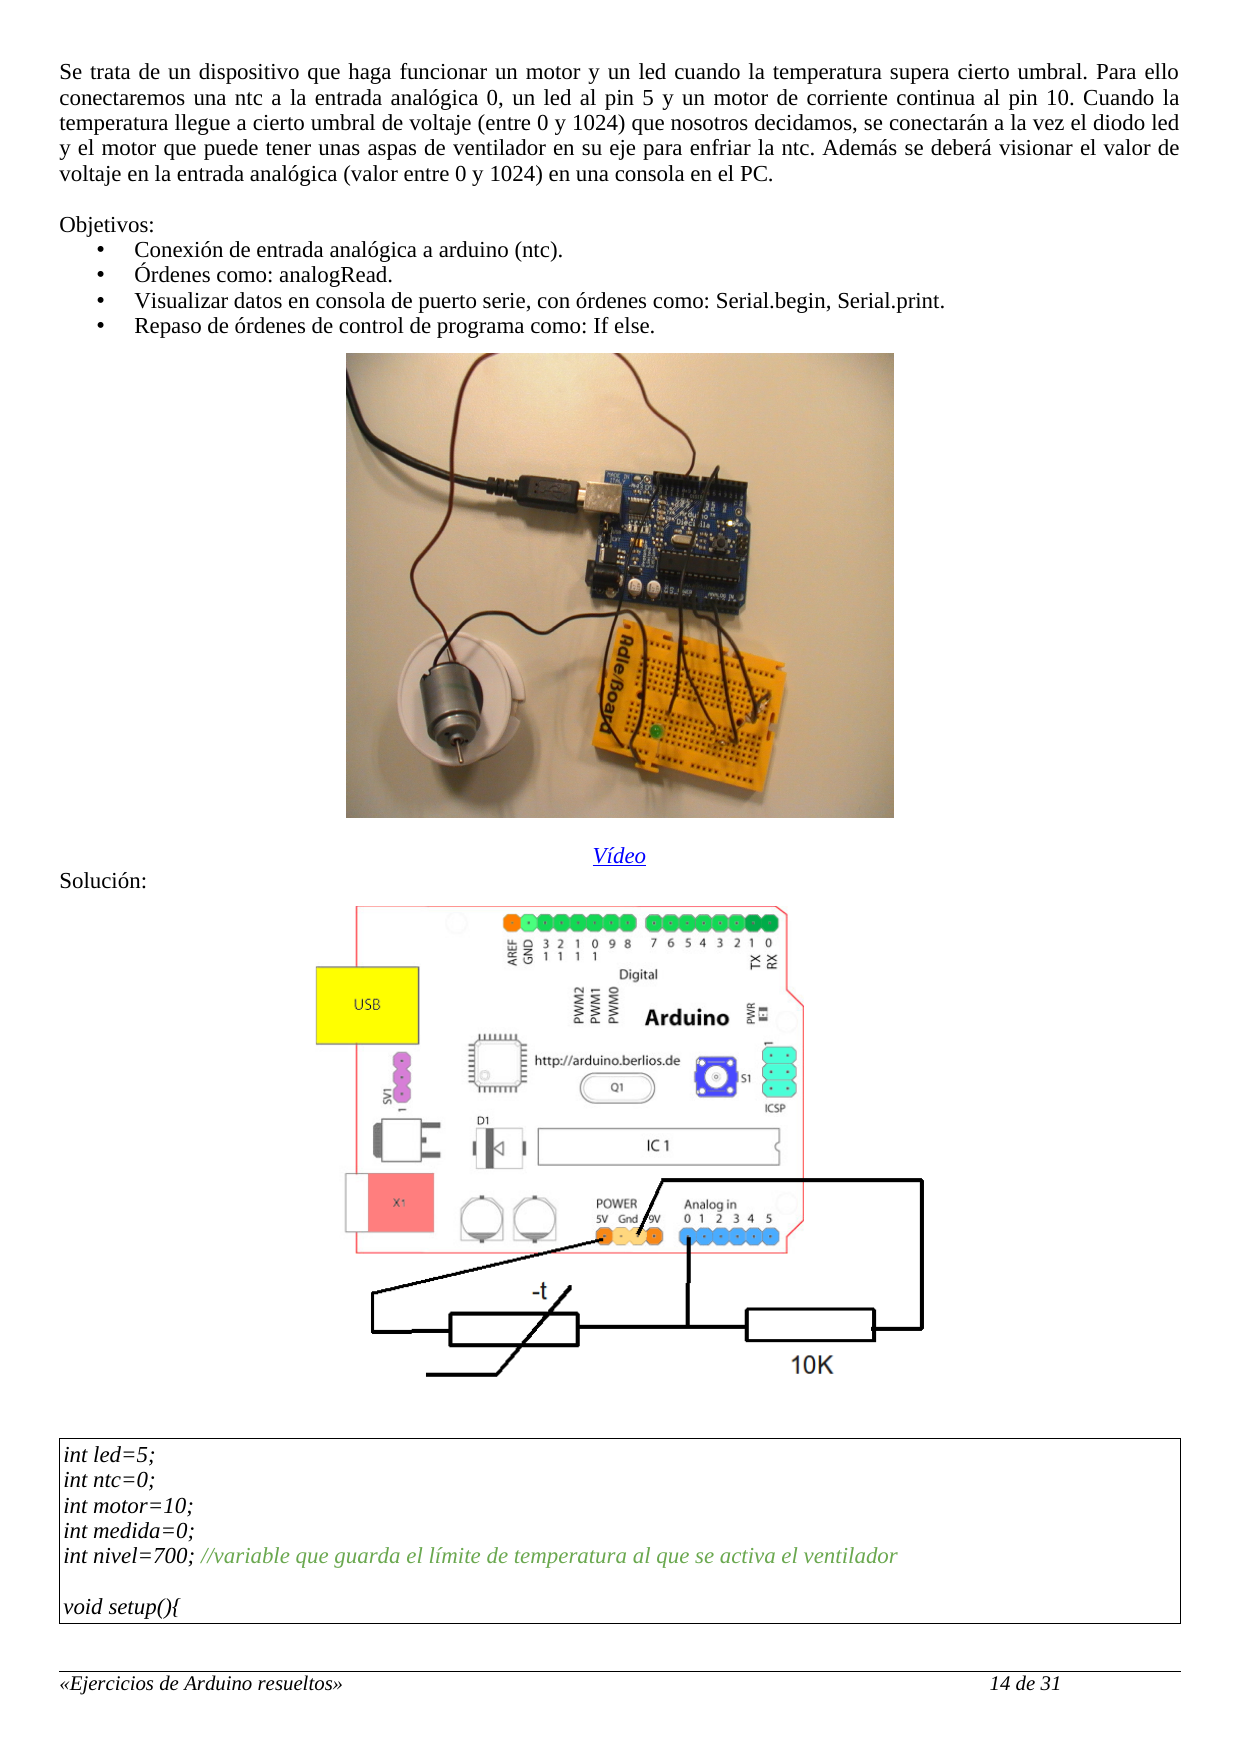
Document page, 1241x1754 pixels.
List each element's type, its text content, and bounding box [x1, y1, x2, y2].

list Conexión de entrada analógica a arduino (ntc). [97, 237, 134, 262]
list Visualizar datos en consola de puerto serie, con órdenes como: Serial.begin, Serial.print. [946, 288, 1181, 313]
text Vídeo [648, 843, 1181, 868]
text int led=5; [60, 1439, 1180, 1463]
picture [315, 906, 925, 1387]
picture [346, 353, 894, 818]
text void setup(){ [60, 1590, 1180, 1623]
list Repaso de órdenes de control de programa como: If else. [656, 313, 1181, 339]
text int ntc=0; [158, 1463, 1180, 1489]
text int medida=0; [196, 1514, 1180, 1539]
text Objetivos: [160, 212, 1181, 237]
list Órdenes como: analogRead. [97, 262, 143, 288]
text int motor=10; [158, 1489, 1180, 1514]
list Conexión de entrada analógica a arduino (ntc). [564, 237, 1181, 262]
text Solución: [147, 868, 1181, 893]
text int nivel=700; //variable que guarda el límite de temperatura al que se activa el ventilador [60, 1539, 1180, 1565]
text Vídeo [59, 843, 593, 868]
list Órdenes como: analogRead. [146, 262, 1181, 288]
